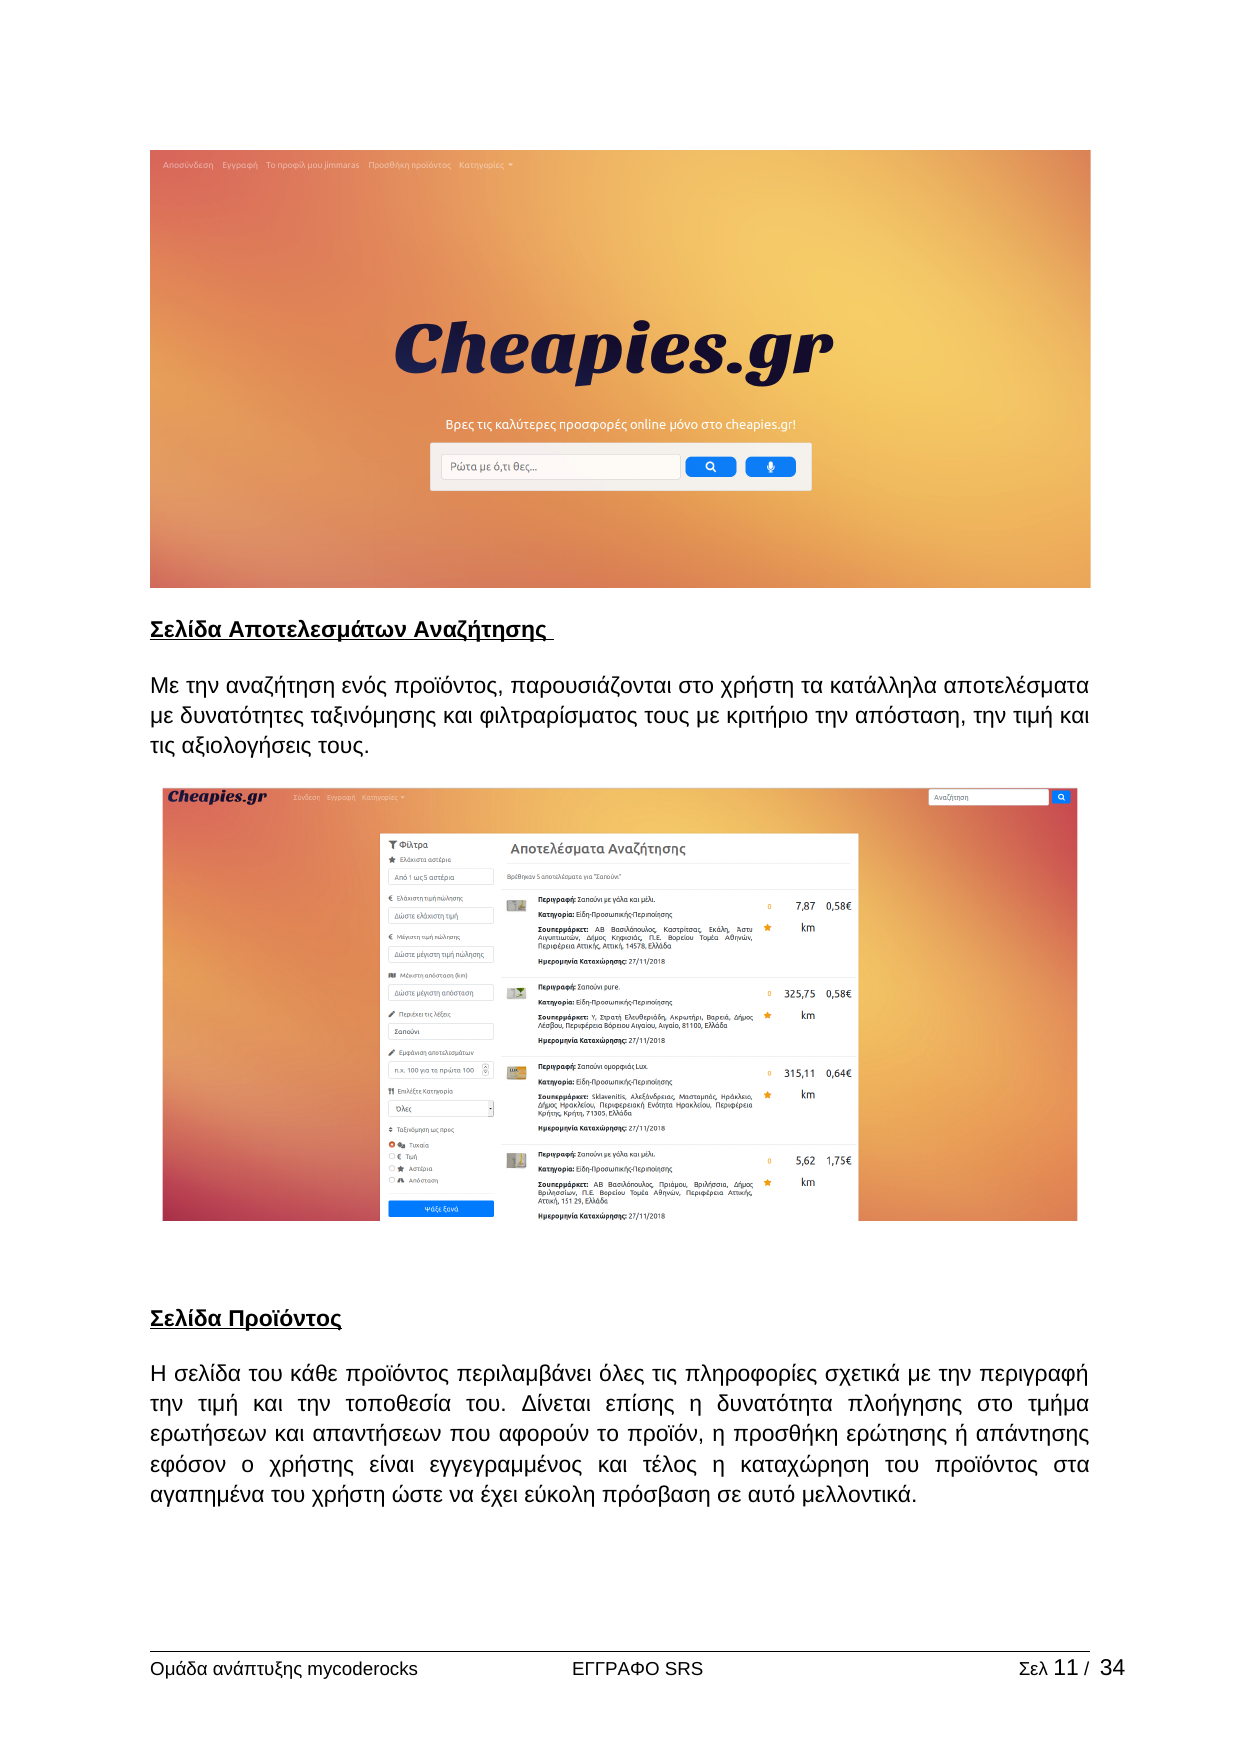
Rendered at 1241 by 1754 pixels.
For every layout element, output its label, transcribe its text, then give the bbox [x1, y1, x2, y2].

text Σελίδα Προϊόντος [150, 1305, 1090, 1331]
text Σελίδα Αποτελεσμάτων Αναζήτησης [150, 616, 1090, 643]
picture [150, 150, 1091, 588]
picture [162, 787, 1078, 1221]
text Η σελίδα του κάθε προϊόντος περιλαμβάνει όλες τις πληροφορίες σχετικά με την περιγραφή την τιμή και την τοποθεσία του. Δίνεται επίσης η δυνατότητα πλοήγησης στο τμήμα ερωτήσεων και απαντήσεων που αφορούν το προϊόν, η προσθήκη ερώτησης ή απάντησης εφόσον ο χρήστης είναι εγγεγραμμένος και τέλος η καταχώρηση του προϊόντος στα αγαπημένα του χρήστη ώστε να έχει εύκολη πρόσβαση σε αυτό μελλοντικά. [150, 1360, 1090, 1507]
text Με την αναζήτηση ενός προϊόντος, παρουσιάζονται στο χρήστη τα κατάλληλα αποτελέσματα με δυνατότητες ταξινόμησης και φιλτραρίσματος τους με κριτήριο την απόσταση, την τιμή και τις αξιολογήσεις τους. [150, 672, 1090, 758]
